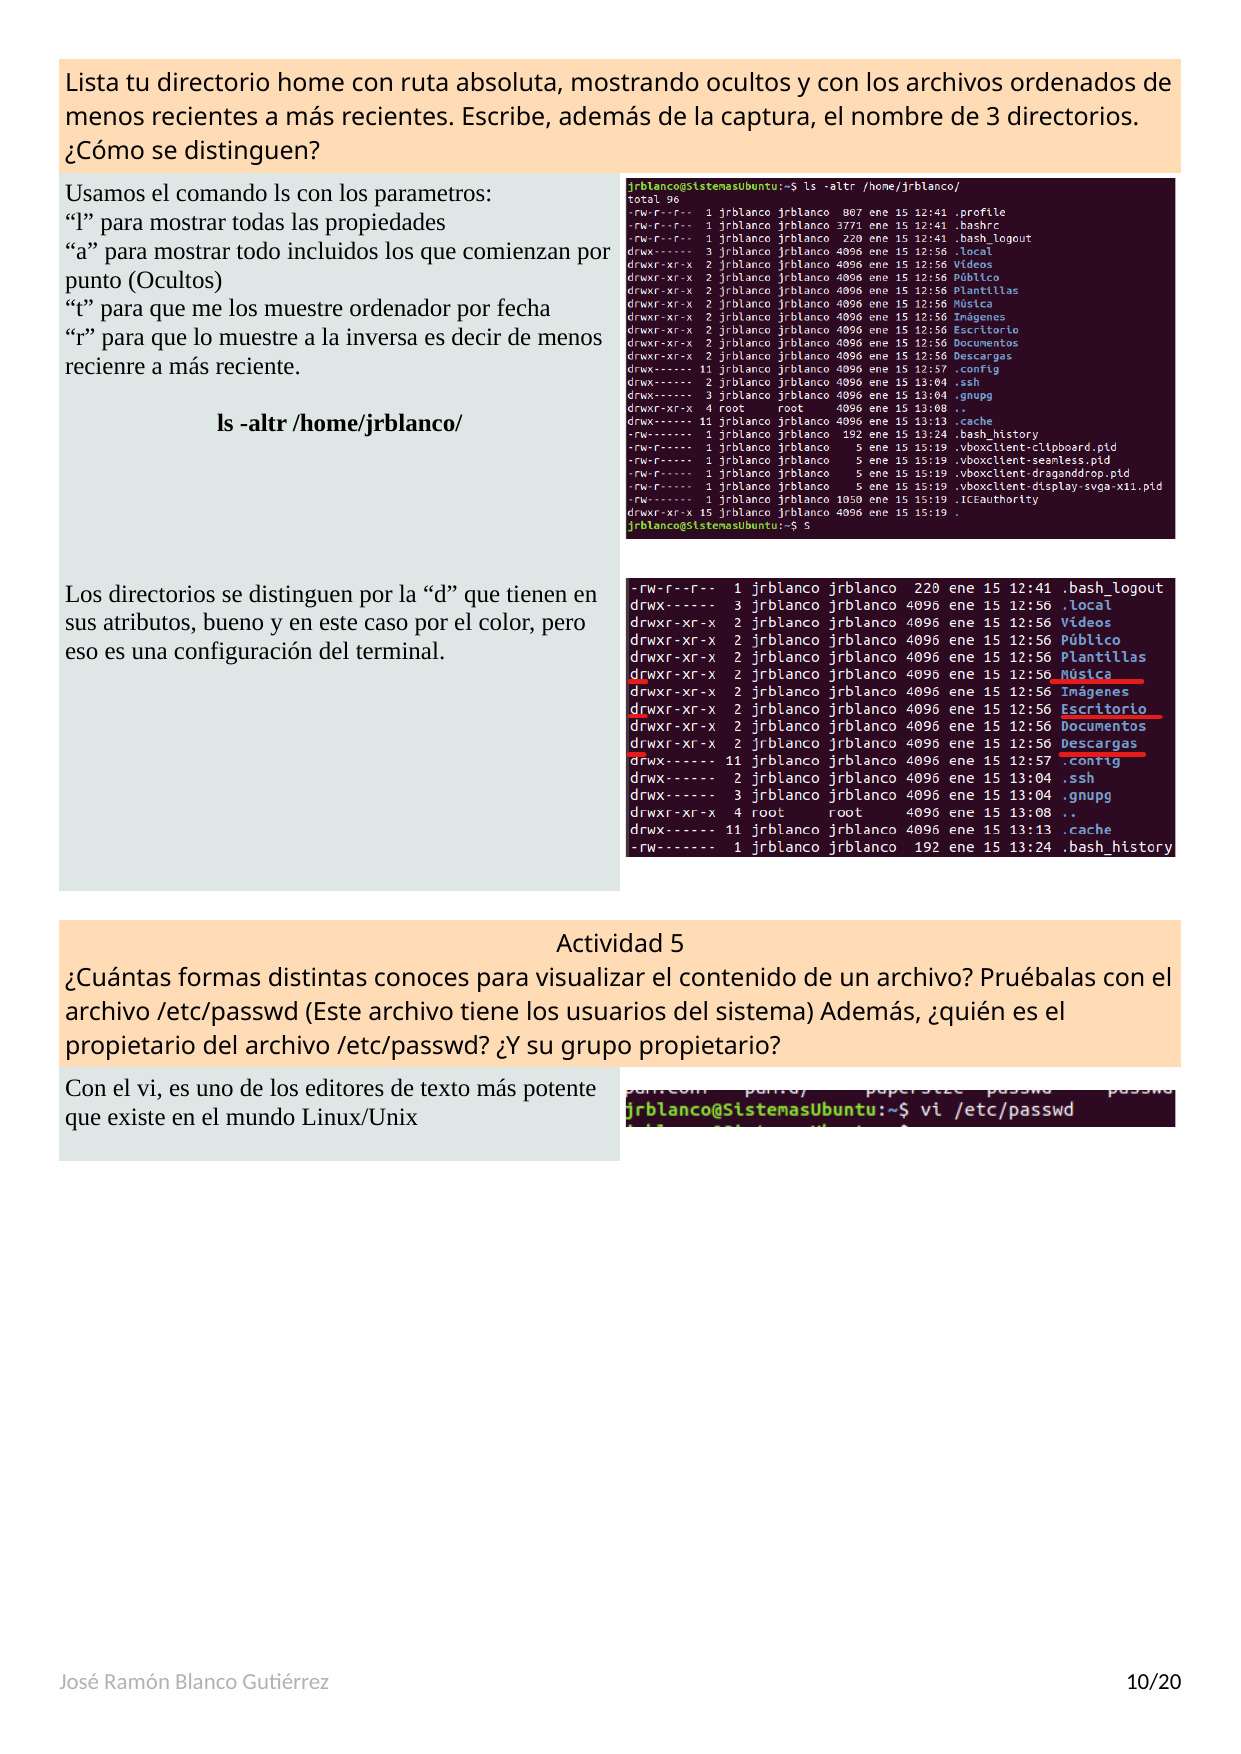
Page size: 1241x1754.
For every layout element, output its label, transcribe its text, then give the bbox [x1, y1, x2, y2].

table_cell Con el vi, es uno de los editores de texto más potente que existe en el mundo Linux/Unix [59, 1067, 620, 1161]
table_cell [620, 1067, 1181, 1161]
table_cell [620, 173, 1181, 573]
picture [625, 178, 1176, 539]
table_header Actividad 5 ¿Cuántas formas distintas conoces para visualizar el contenido de un archivo? Pruébalas con el archivo /etc/passwd (Este archivo tiene los usuarios del sistema) Además, ¿quién es el propietario del archivo /etc/passwd? ¿Y su grupo propietario? [59, 920, 1181, 1067]
picture [625, 578, 1176, 857]
table_cell Los directorios se distinguen por la “d” que tienen en sus atributos, bueno y en este caso por el color, pero eso es una configuración del terminal. [59, 573, 620, 891]
table_cell [620, 573, 1181, 891]
picture [625, 1090, 1176, 1127]
table_cell Usamos el comando ls con los parametros: “l” para mostrar todas las propiedades “a” para mostrar todo incluidos los que comienzan por punto (Ocultos) “t” para que me los muestre ordenador por fecha “r” para que lo muestre a la inversa es decir de menos recienre a más reciente. ls -altr /home/jrblanco/ [59, 173, 620, 573]
table_header Lista tu directorio home con ruta absoluta, mostrando ocultos y con los archivos ordenados de menos recientes a más recientes. Escribe, además de la captura, el nombre de 3 directorios. ¿Cómo se distinguen? [59, 59, 1181, 173]
